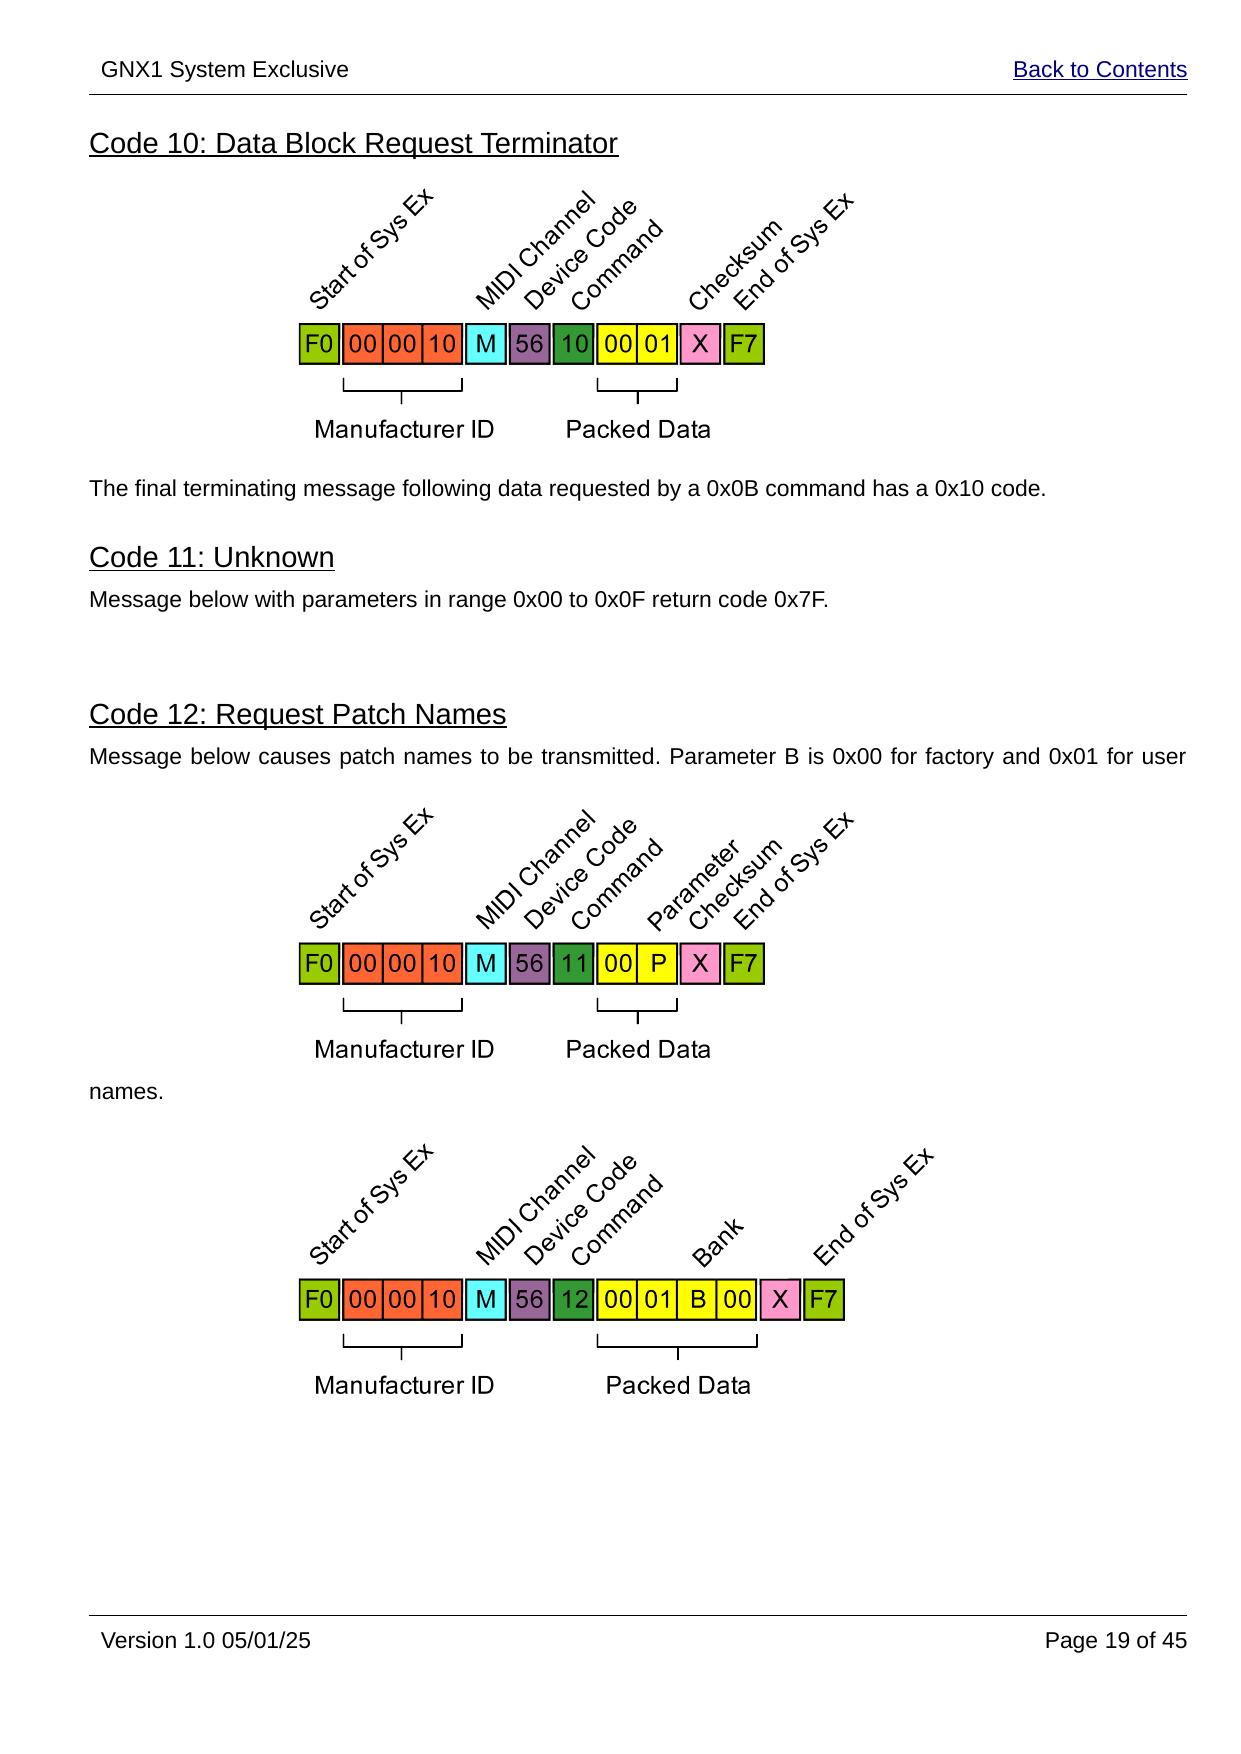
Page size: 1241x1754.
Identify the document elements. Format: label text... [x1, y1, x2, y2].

picture [298, 187, 978, 444]
subtitle Code 11: Unknown [89, 540, 1187, 574]
text Message below causes patch names to be transmitted. Parameter B is 0x00 for factory and 0x01 for user names. [89, 743, 1187, 1104]
subtitle Code 10: Data Block Request Terminator [89, 126, 1187, 160]
subtitle Code 12: Request Patch Names [89, 697, 1187, 730]
picture [298, 1142, 978, 1400]
picture [298, 806, 978, 1064]
text The final terminating message following data requested by a 0x0B command has a 0x10 code. [89, 172, 1187, 501]
text Message below with parameters in range 0x00 to 0x0F return code 0x7F. [89, 586, 1187, 613]
